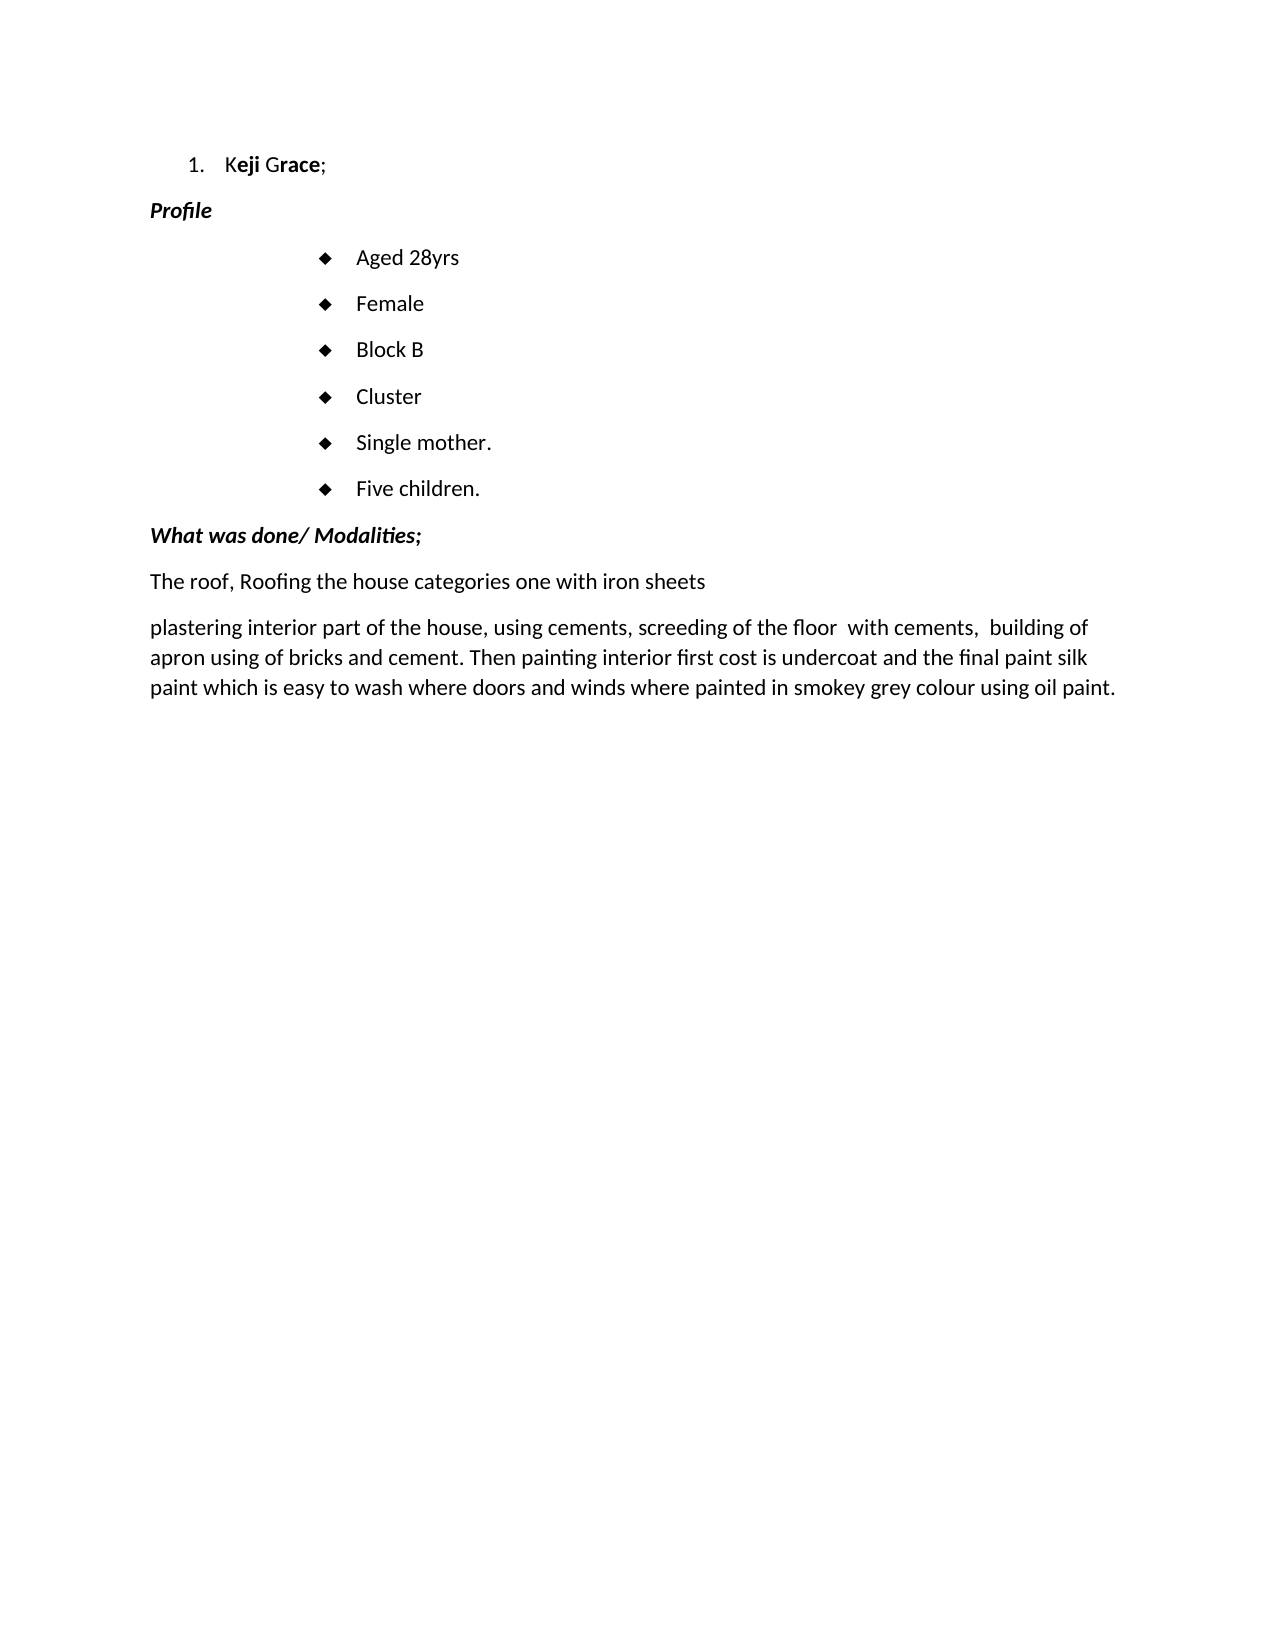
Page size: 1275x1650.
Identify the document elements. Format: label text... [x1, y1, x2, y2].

list Female [319, 289, 1125, 317]
list Five children. [319, 474, 1125, 502]
list Block B [319, 335, 1125, 363]
text The roof, Roofing the house categories one with iron sheets [150, 567, 1125, 595]
list Keji Grace; [187, 150, 1125, 178]
list Aged 28yrs [319, 243, 1125, 271]
text Profile [150, 196, 1125, 224]
list Cluster [319, 382, 1125, 410]
text What was done/ Modalities; [150, 521, 1125, 549]
list Single mother. [319, 428, 1125, 456]
text plastering interior part of the house, using cements, screeding of the floor with cements, building of apron using of bricks and cement. Then painting interior first cost is undercoat and the final paint silk paint which is easy to wash where doors and winds where painted in smokey grey colour using oil paint. [150, 613, 1125, 701]
